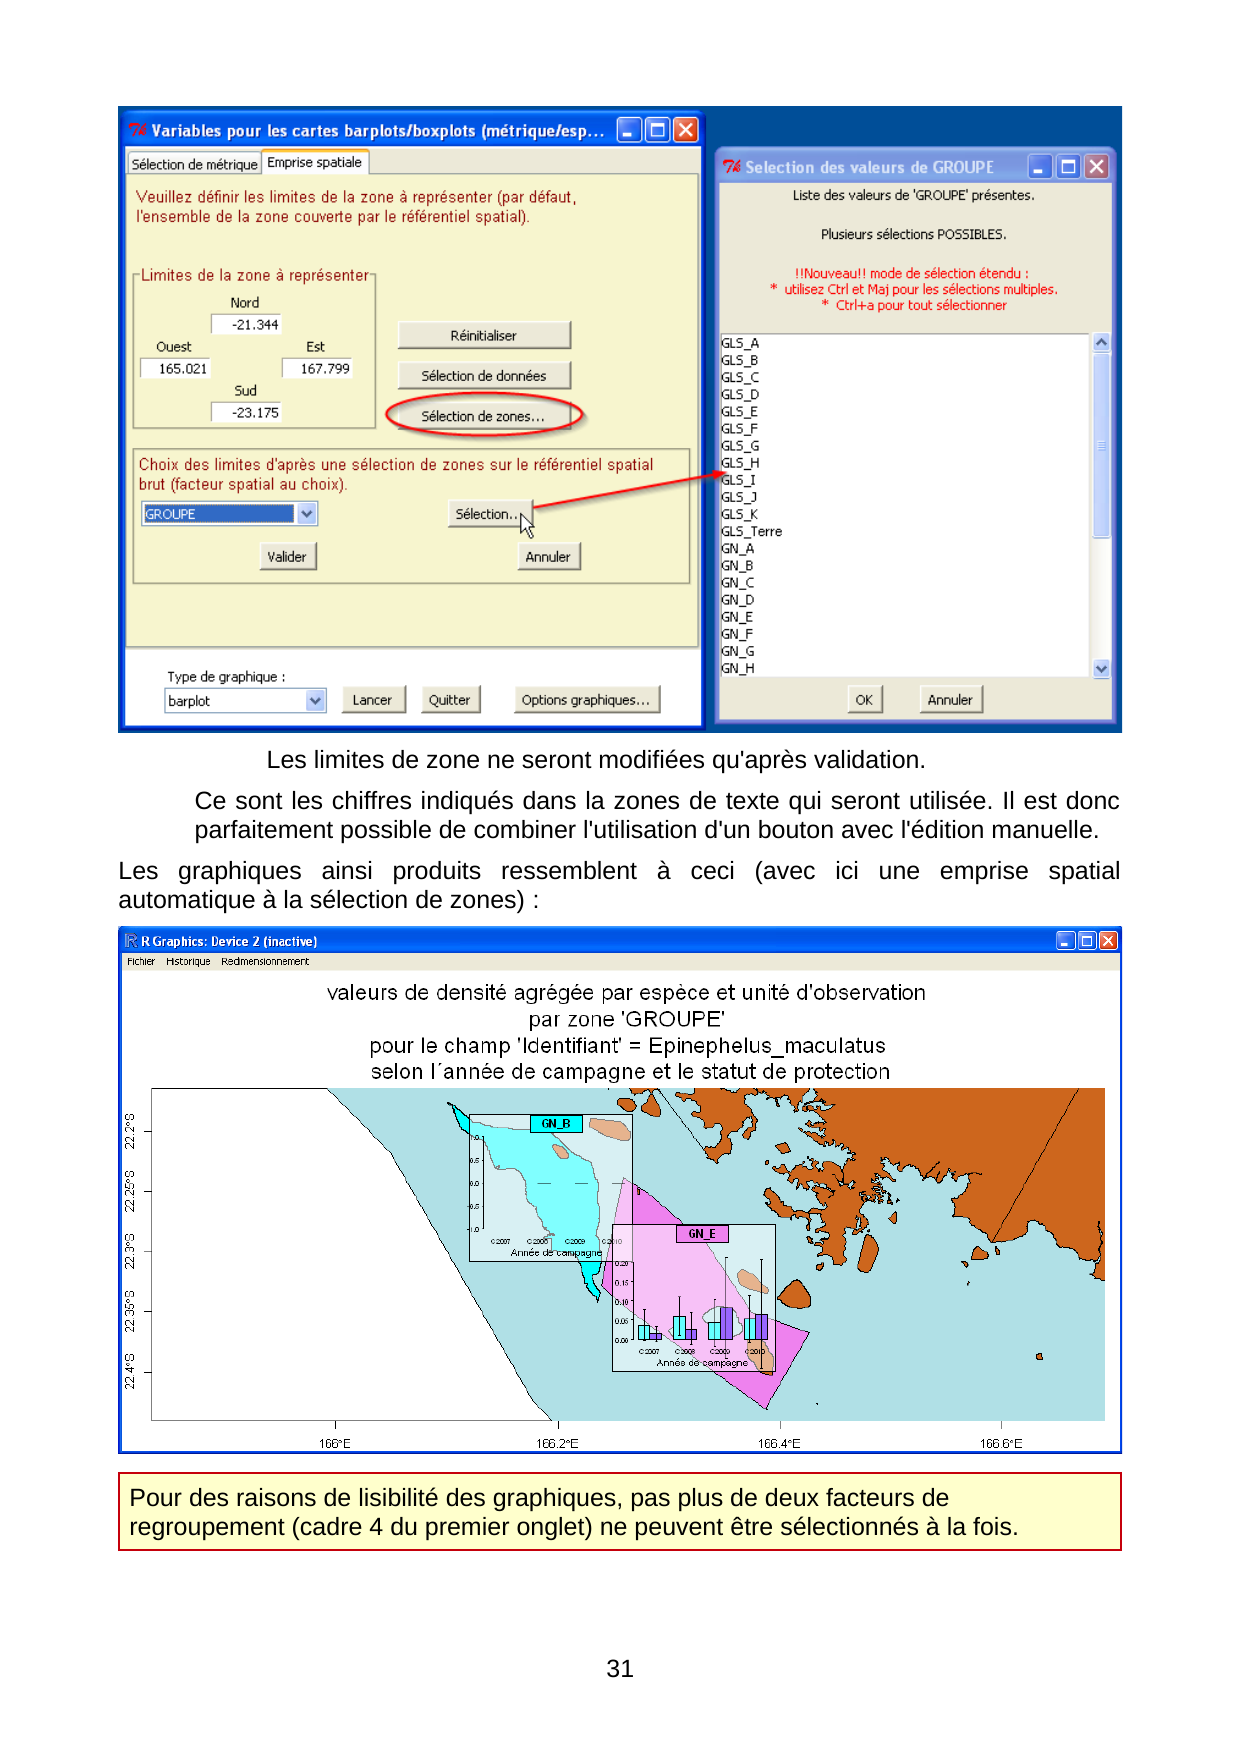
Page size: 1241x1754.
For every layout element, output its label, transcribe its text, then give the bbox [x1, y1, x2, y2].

text Les limites de zone ne seront modifiées qu'après validation. [266, 745, 1122, 774]
picture [118, 106, 1123, 733]
picture [118, 926, 1123, 1454]
text Ce sont les chiffres indiqués dans la zones de texte qui seront utilisée. Il est donc parfaitement possible de combiner l'utilisation d'un bouton avec l'édition manuelle. [194, 786, 1122, 844]
text Pour des raisons de lisibilité des graphiques, pas plus de deux facteurs de regroupement (cadre 4 du premier onglet) ne peuvent être sélectionnés à la fois. [120, 1474, 1120, 1549]
text Les graphiques ainsi produits ressemblent à ceci (avec ici une emprise spatial automatique à la sélection de zones) : [118, 856, 1122, 914]
